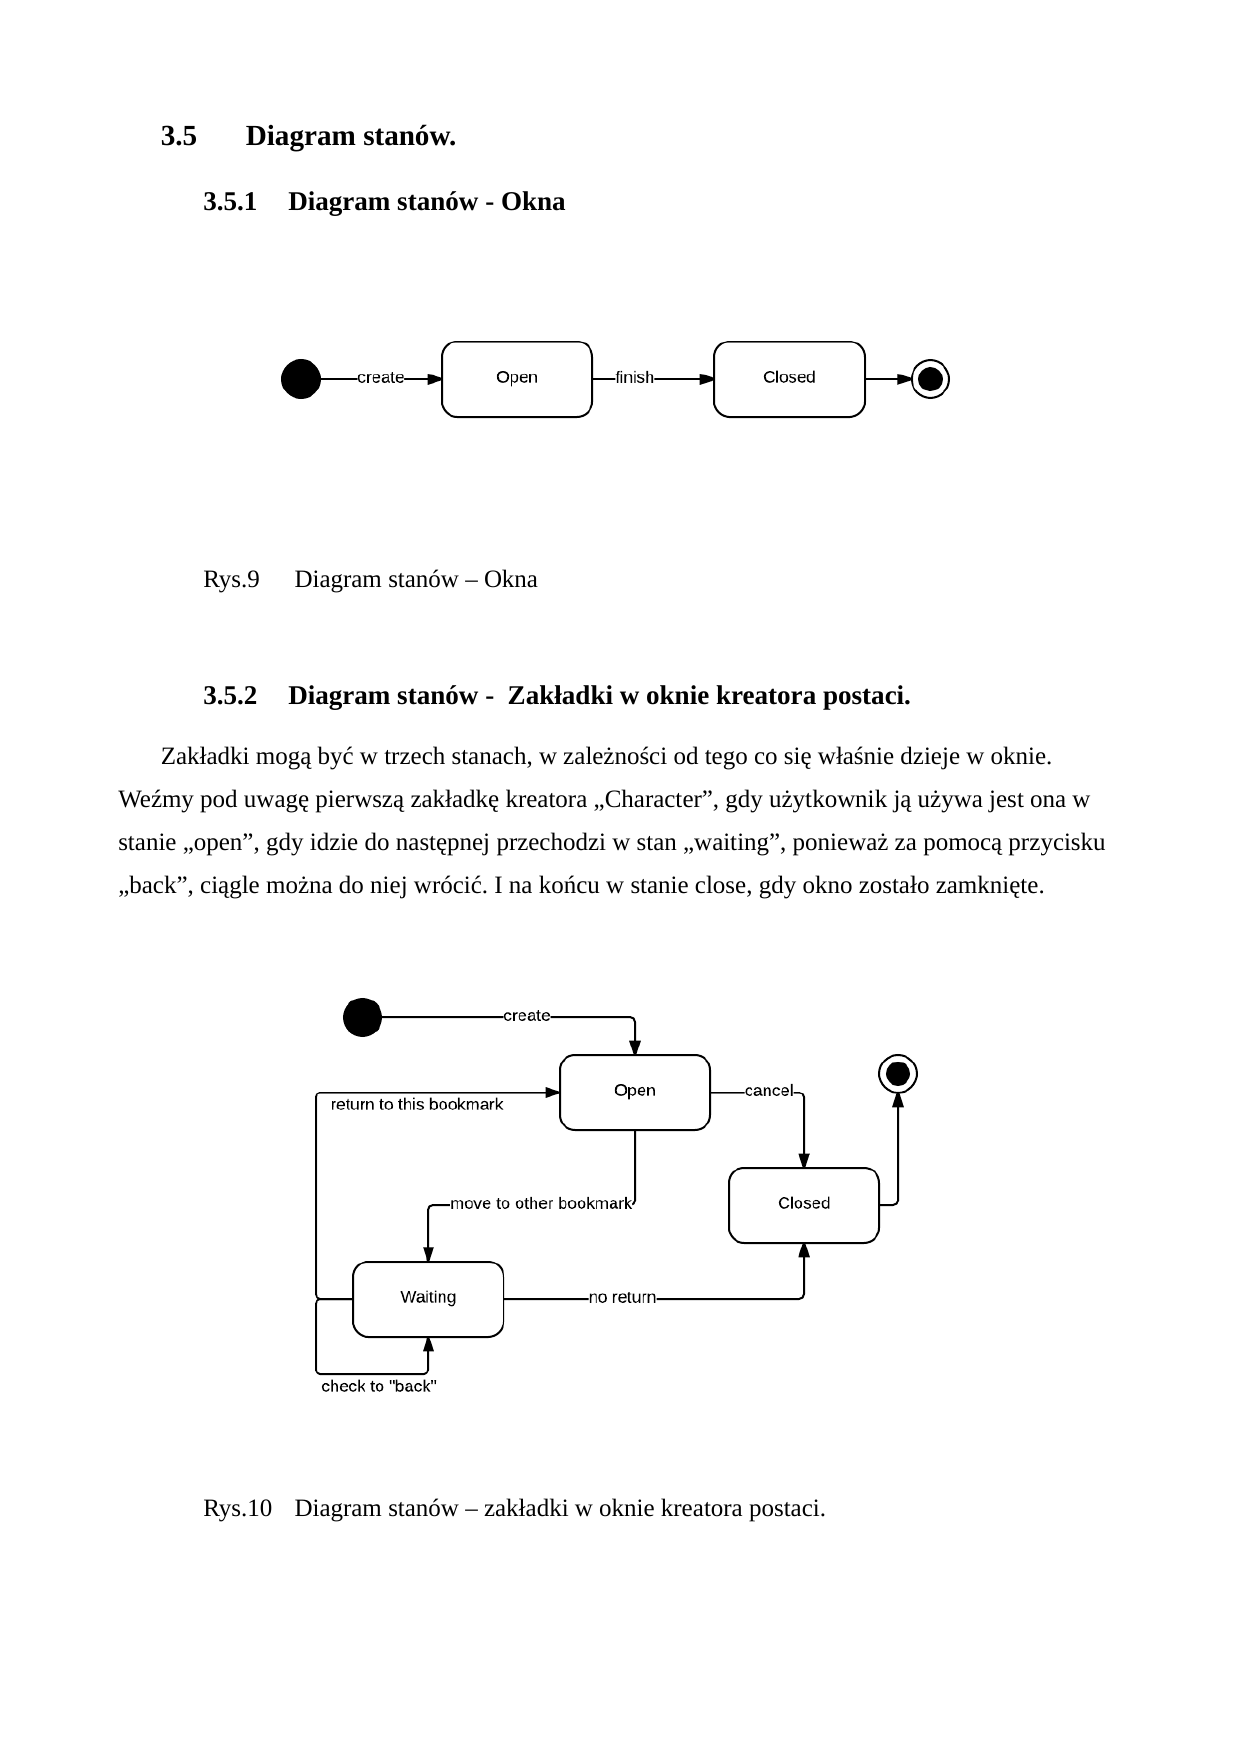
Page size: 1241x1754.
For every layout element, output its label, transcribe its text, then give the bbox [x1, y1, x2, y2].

text Zakładki mogą być w trzech stanach, w zależności od tego co się właśnie dzieje w oknie. Weźmy pod uwagę pierwszą zakładkę kreatora „Character”, gdy użytkownik ją używa jest ona w stanie „open”, gdy idzie do następnej przechodzi w stan „waiting”, ponieważ za pomocą przycisku „back”, ciągle można do niej wrócić. I na końcu w stanie close, gdy okno zostało zamknięte. [118, 741, 1122, 899]
text Rys.9 Diagram stanów – Okna [118, 564, 1122, 592]
text 3.5.1 Diagram stanów - Okna [118, 185, 1122, 216]
text 3.5 Diagram stanów. [118, 118, 1122, 152]
picture [241, 924, 1000, 1464]
text 3.5.2 Diagram stanów - Zakładki w oknie kreatora postaci. [118, 679, 1122, 710]
picture [188, 247, 1052, 517]
text Rys.10 Diagram stanów – zakładki w oknie kreatora postaci. [118, 1493, 1122, 1522]
